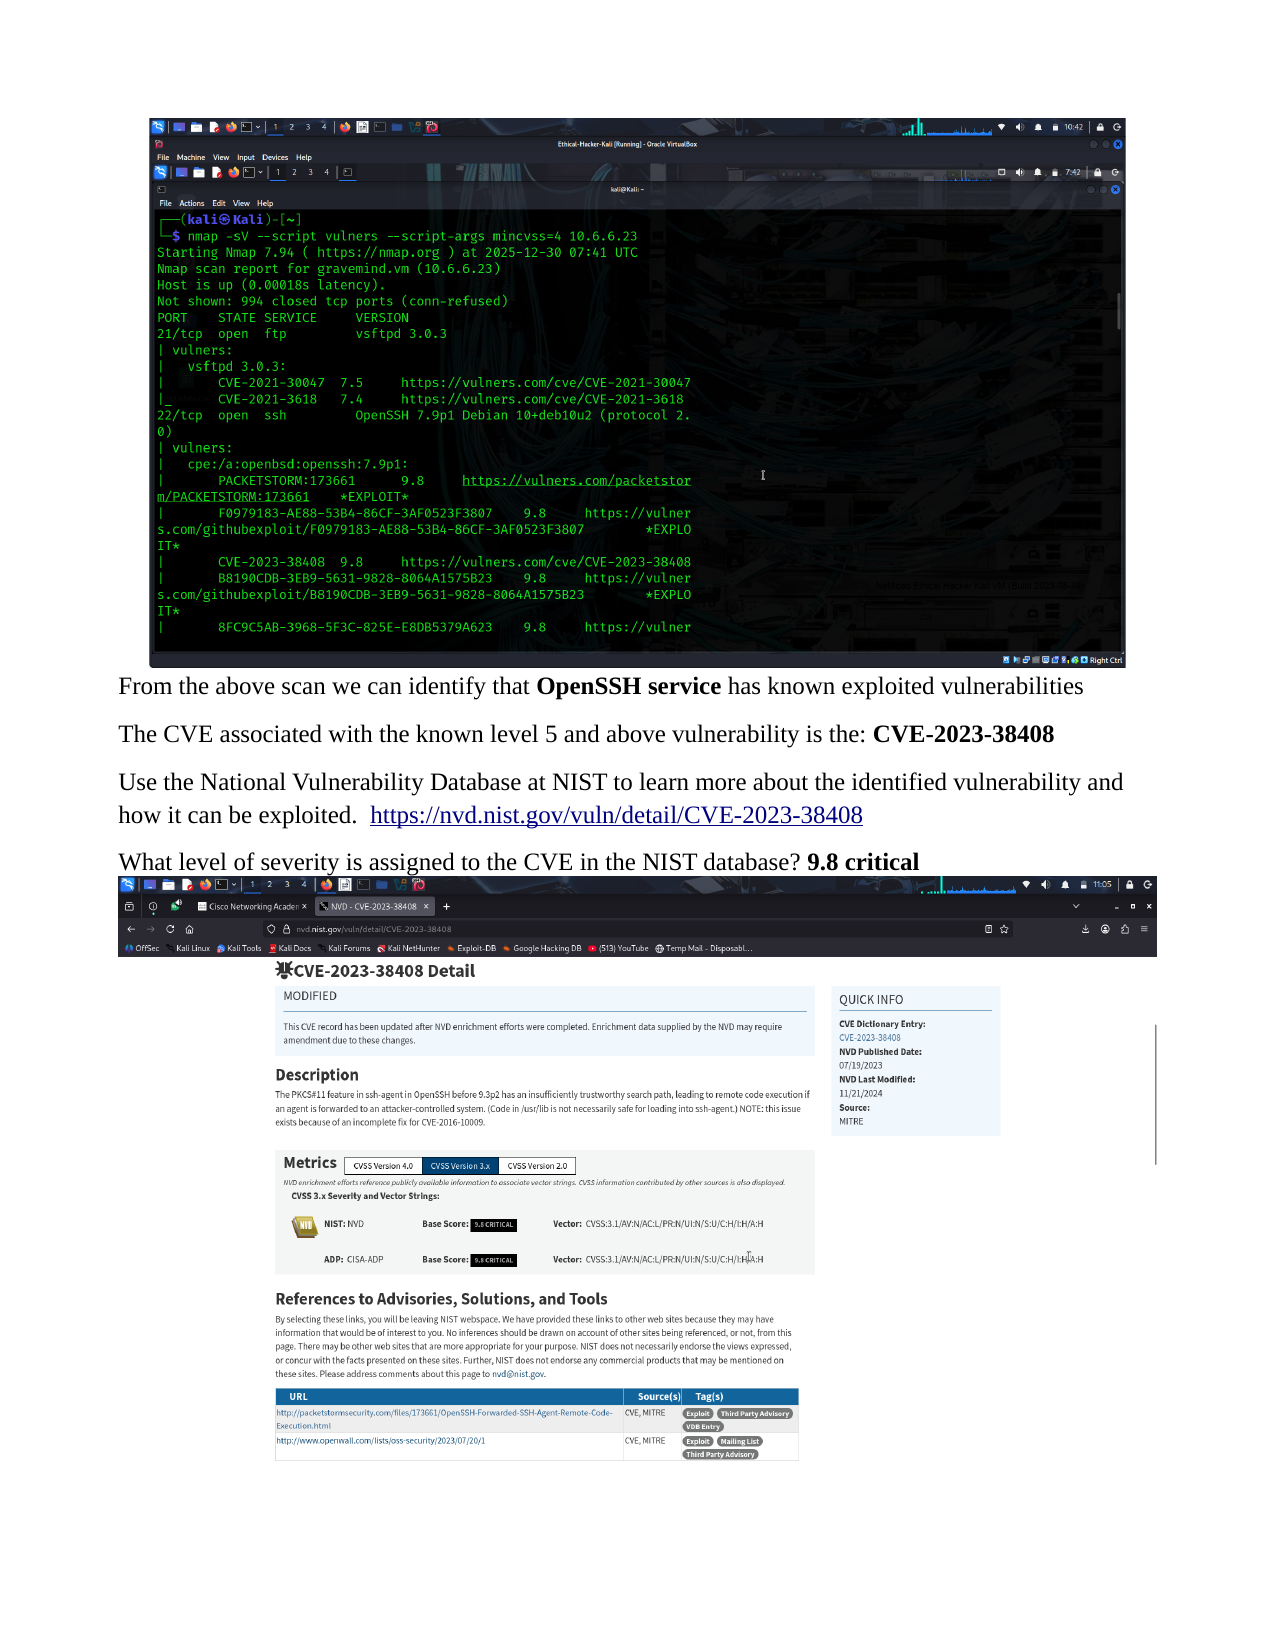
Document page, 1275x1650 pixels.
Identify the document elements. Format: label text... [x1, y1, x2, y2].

picture [118, 876, 1157, 1461]
text Use the National Vulnerability Database at NIST to learn more about the identified vulnerability and how it can be exploited. https://nvd.nist.gov/vuln/detail/CVE-2023-38408 [118, 767, 1157, 828]
text What level of severity is assigned to the CVE in the NIST database? 9.8 critical [118, 847, 1157, 876]
text The CVE associated with the known level 5 and above vulnerability is the: CVE-2023-38408 [118, 719, 1157, 748]
text From the above scan we can identify that OpenSSH service has known exploited vulnerabilities [118, 118, 1157, 700]
picture [149, 118, 1126, 668]
